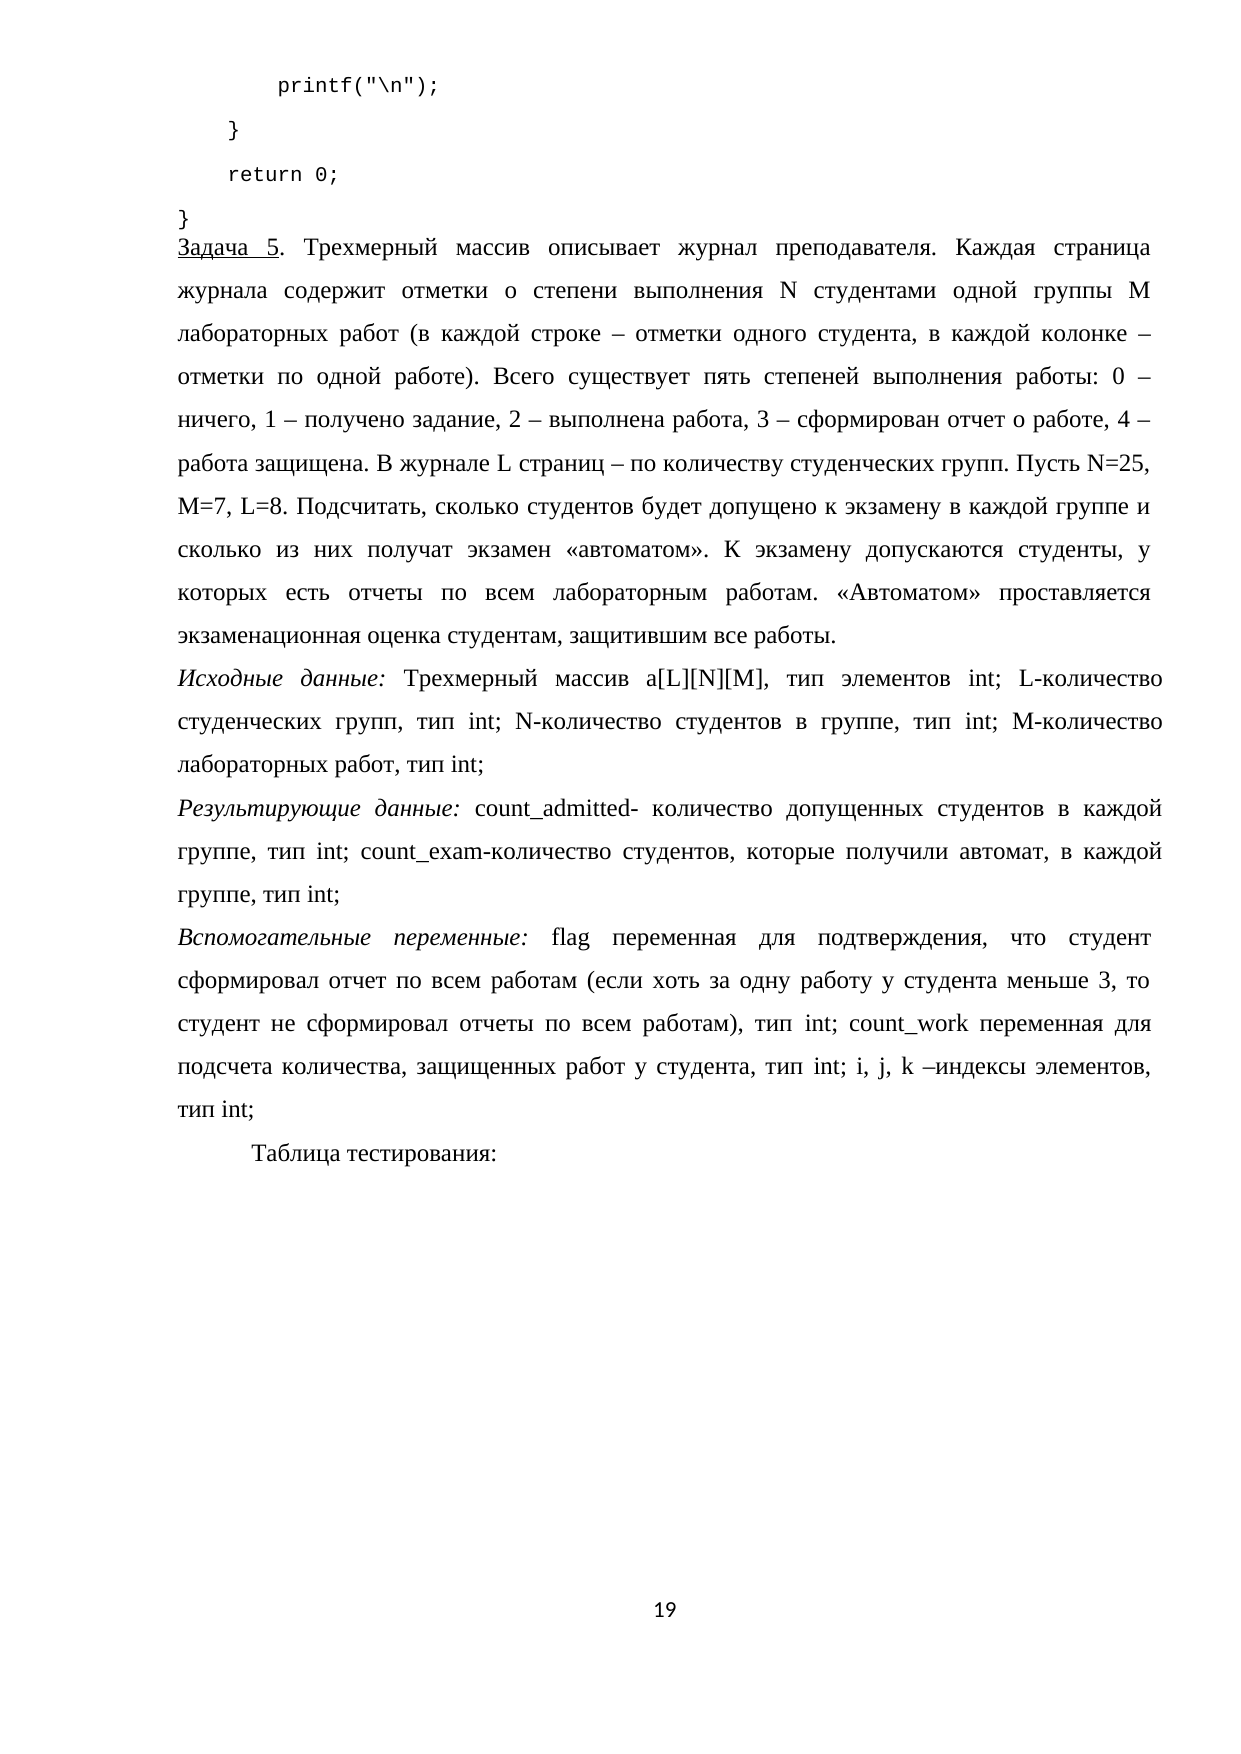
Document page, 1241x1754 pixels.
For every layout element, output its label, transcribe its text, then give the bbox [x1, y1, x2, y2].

text Вспомогательные переменные: flag переменная для подтверждения, что студент сформировал отчет по всем работам (если хоть за одну работу у студента меньше 3, то студент не сформировал отчеты по всем работам), тип int; count_work переменная для подсчета количества, защищенных работ у студента, тип int; i, j, k –индексы элементов, тип int; [177, 922, 1152, 1123]
text printf("\n"); [177, 75, 1152, 99]
text Таблица тестирования: [177, 1138, 1152, 1166]
text Результирующие данные: count_admitted- количество допущенных студентов в каждой группе, тип int; count_exam-количество студентов, которые получили автомат, в каждой группе, тип int; [177, 793, 1163, 908]
text } [177, 208, 1152, 232]
text Исходные данные: Трехмерный массив а[L][N][M], тип элементов int; L-количество студенческих групп, тип int; N-количество студентов в группе, тип int; M-количество лабораторных работ, тип int; [177, 663, 1163, 778]
text Задача 5. Трехмерный массив описывает журнал преподавателя. Каждая страница журнала содержит отметки о степени выполнения N студентами одной группы М лабораторных работ (в каждой строке – отметки одного студента, в каждой колонке – отметки по одной работе). Всего существует пять степеней выполнения работы: 0 – ничего, 1 – получено задание, 2 – выполнена работа, 3 – сформирован отчет о работе, 4 – работа защищена. В журнале L страниц – по количеству студенческих групп. Пусть N=25, M=7, L=8. Подсчитать, сколько студентов будет допущено к экзамену в каждой группе и сколько из них получат экзамен «автоматом». К экзамену допускаются студенты, у которых есть отчеты по всем лабораторным работам. «Автоматом» проставляется экзаменационная оценка студентам, защитившим все работы. [177, 232, 1152, 649]
text } [177, 119, 1152, 143]
text return 0; [177, 164, 1152, 188]
